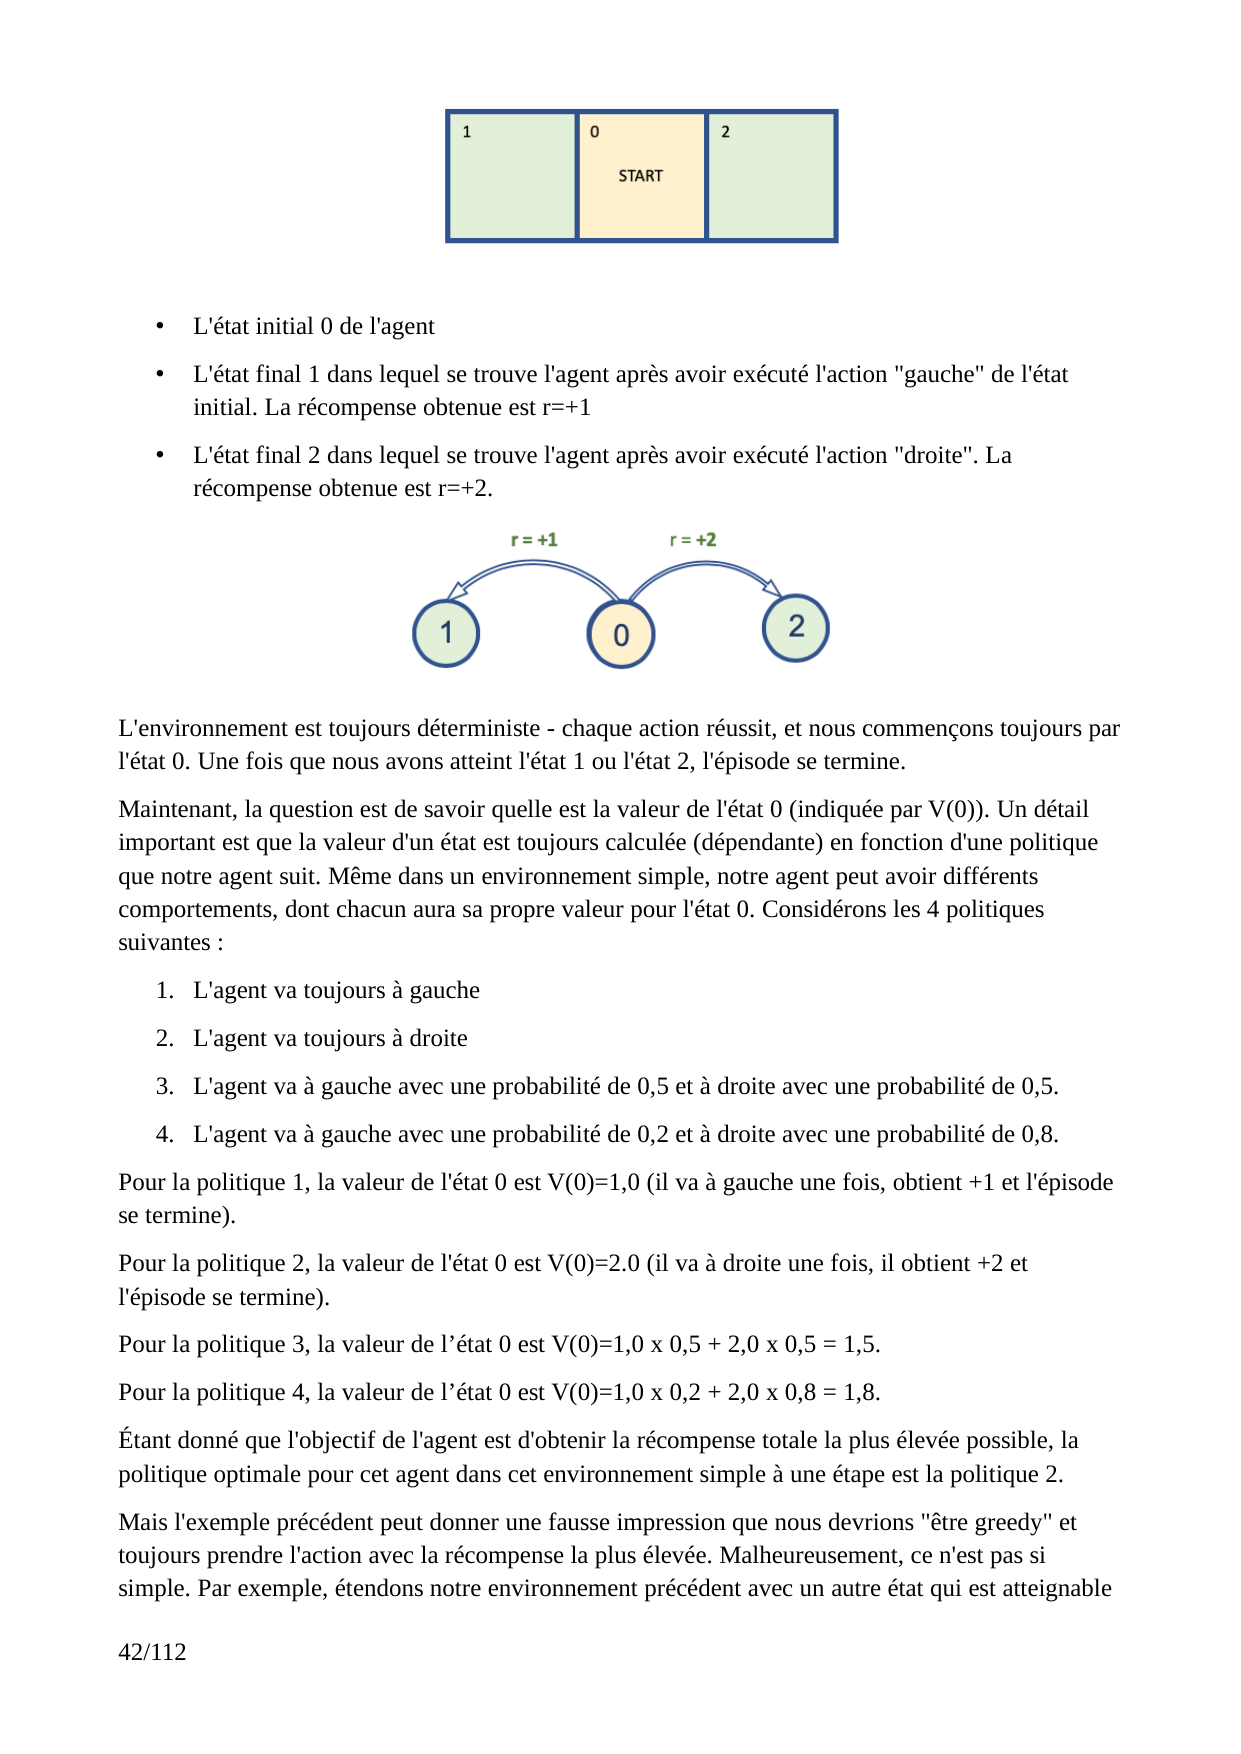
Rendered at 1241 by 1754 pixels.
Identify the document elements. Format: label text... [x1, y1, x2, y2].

list L'agent va toujours à gauche [156, 975, 1122, 1004]
text Étant donné que l'objectif de l'agent est d'obtenir la récompense totale la plus élevée possible, la politique optimale pour cet agent dans cet environnement simple à une étape est la politique 2. [118, 1425, 1122, 1487]
picture [382, 521, 858, 688]
text L'environnement est toujours déterministe - chaque action réussit, et nous commençons toujours par l'état 0. Une fois que nous avons atteint l'état 1 ou l'état 2, l'épisode se termine. [118, 713, 1122, 775]
list L'agent va à gauche avec une probabilité de 0,5 et à droite avec une probabilité de 0,5. [156, 1071, 1122, 1100]
text Pour la politique 3, la valeur de l’état 0 est V(0)=1,0 x 0,5 + 2,0 x 0,5 = 1,5. [118, 1329, 1122, 1358]
list L'agent va toujours à droite [156, 1023, 1122, 1052]
picture [203, 88, 1037, 259]
text Maintenant, la question est de savoir quelle est la valeur de l'état 0 (indiquée par V(0)). Un détail important est que la valeur d'un état est toujours calculée (dépendante) en fonction d'une politique que notre agent suit. Même dans un environnement simple, notre agent peut avoir différents comportements, dont chacun aura sa propre valeur pour l'état 0. Considérons les 4 politiques suivantes : [118, 794, 1122, 956]
list L'état final 2 dans lequel se trouve l'agent après avoir exécuté l'action "droite". La récompense obtenue est r=+2. [156, 440, 1122, 502]
list L'agent va à gauche avec une probabilité de 0,2 et à droite avec une probabilité de 0,8. [156, 1119, 1122, 1148]
text Pour la politique 1, la valeur de l'état 0 est V(0)=1,0 (il va à gauche une fois, obtient +1 et l'épisode se termine). [118, 1167, 1122, 1229]
text Mais l'exemple précédent peut donner une fausse impression que nous devrions "être greedy" et toujours prendre l'action avec la récompense la plus élevée. Malheureusement, ce n'est pas si simple. Par exemple, étendons notre environnement précédent avec un autre état qui est atteignable [118, 1506, 1122, 1602]
list L'état initial 0 de l'agent [156, 311, 1122, 339]
text Pour la politique 4, la valeur de l’état 0 est V(0)=1,0 x 0,2 + 2,0 x 0,8 = 1,8. [118, 1377, 1122, 1406]
text Pour la politique 2, la valeur de l'état 0 est V(0)=2.0 (il va à droite une fois, il obtient +2 et l'épisode se termine). [118, 1248, 1122, 1310]
list L'état final 1 dans lequel se trouve l'agent après avoir exécuté l'action "gauche" de l'état initial. La récompense obtenue est r=+1 [156, 358, 1122, 421]
